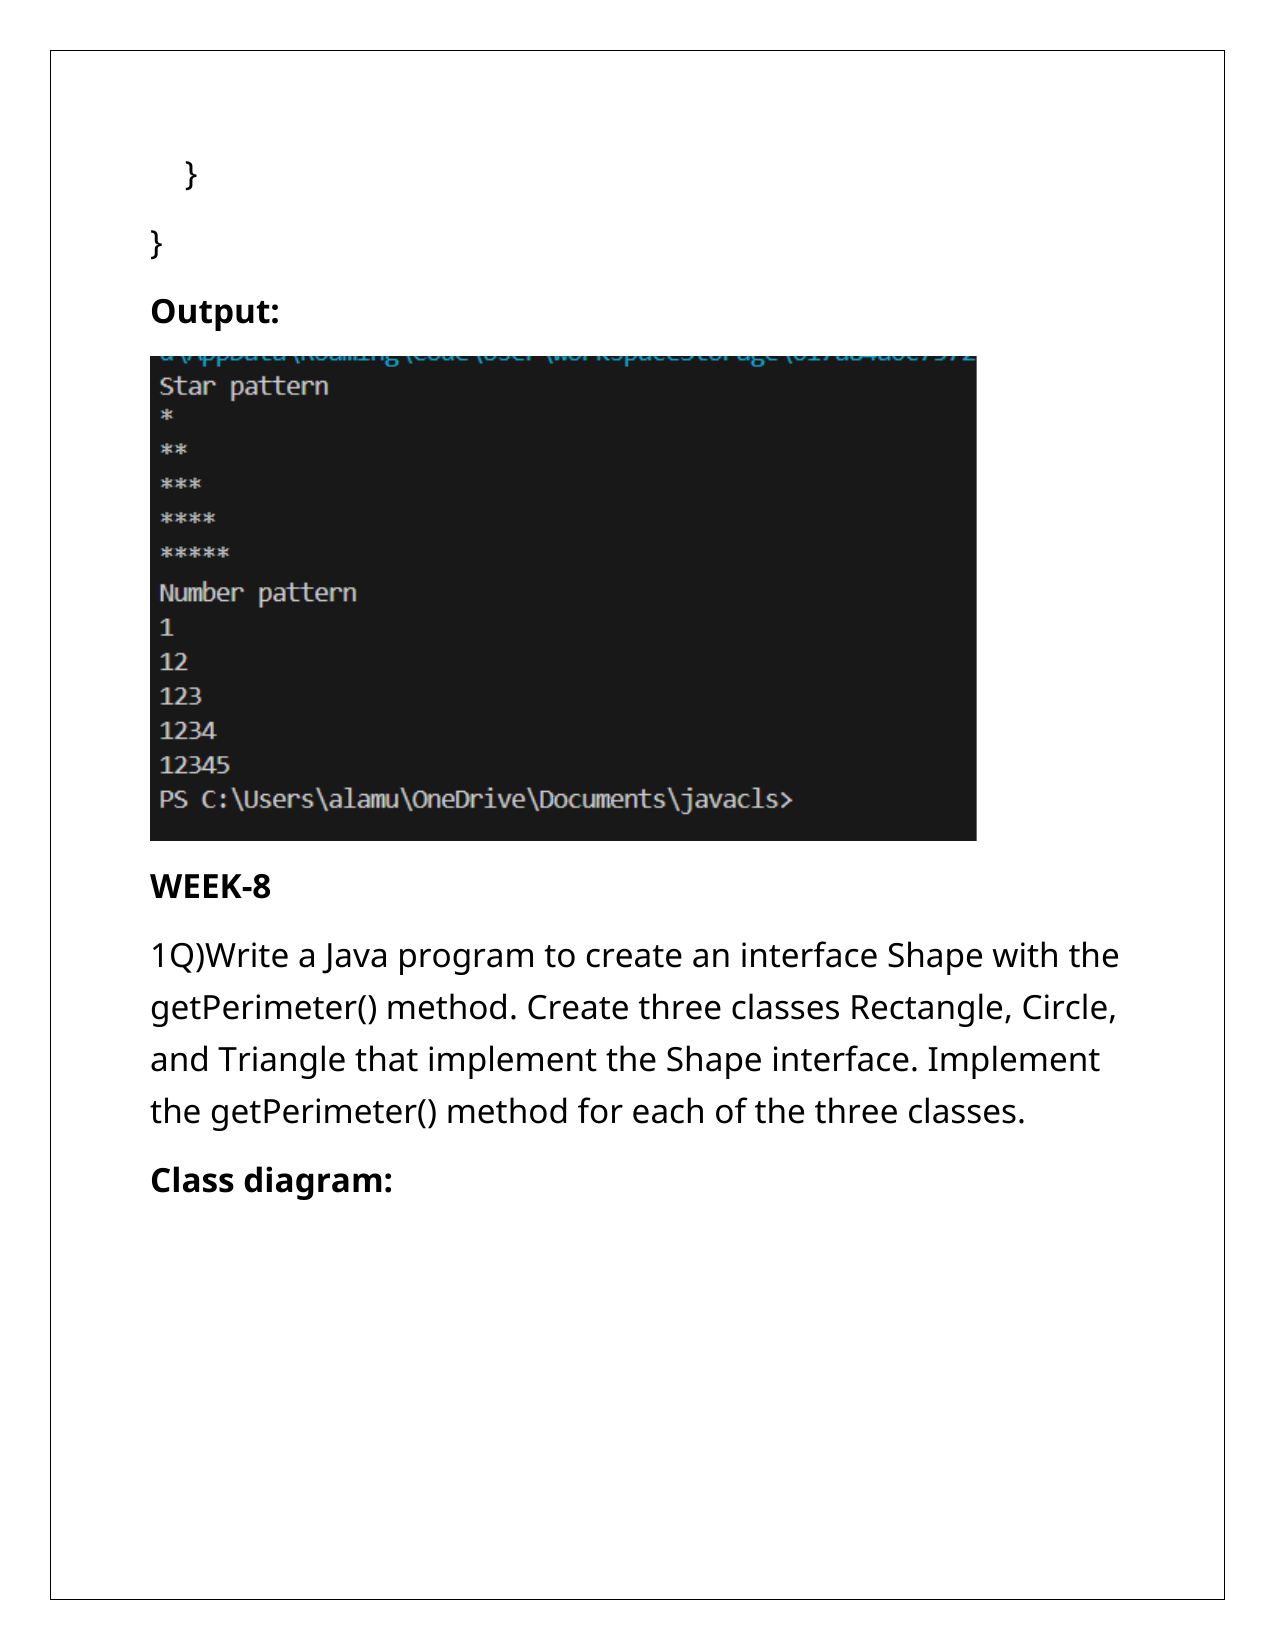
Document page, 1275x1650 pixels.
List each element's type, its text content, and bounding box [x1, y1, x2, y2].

text WEEK-8 [150, 863, 1125, 908]
text } [150, 219, 1125, 264]
text Output: [150, 288, 1125, 333]
text 1Q)Write a Java program to create an interface Shape with the getPerimeter() method. Create three classes Rectangle, Circle, and Triangle that implement the Shape interface. Implement the getPerimeter() method for each of the three classes. [150, 932, 1125, 1134]
text } [150, 150, 1125, 195]
text Class diagram: [150, 1157, 1125, 1202]
